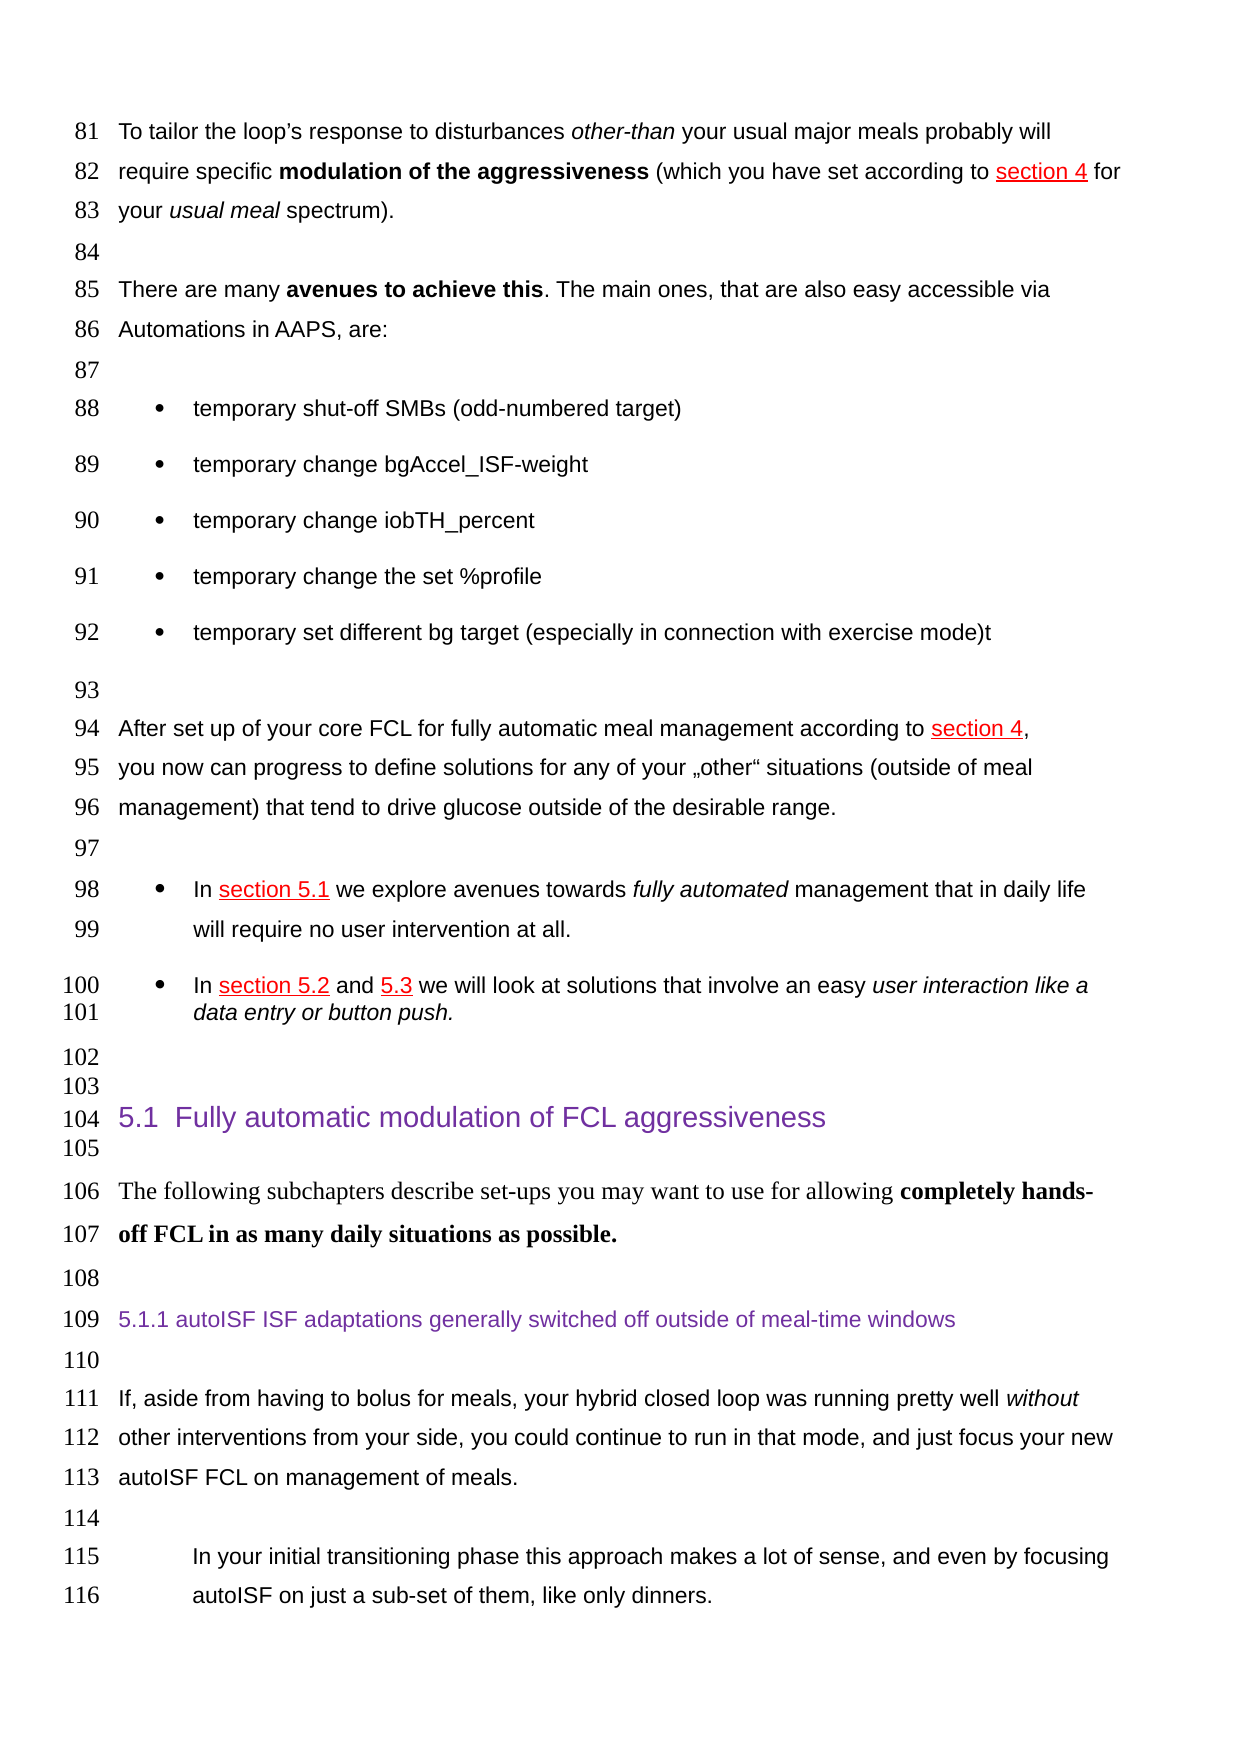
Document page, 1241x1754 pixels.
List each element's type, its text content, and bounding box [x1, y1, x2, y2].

text 5.1 Fully automatic modulation of FCL aggressiveness [118, 1100, 1122, 1133]
text you now can progress to define solutions for any of your „other“ situations (outside of meal management) that tend to drive glucose outside of the desirable range. [118, 754, 1122, 820]
list temporary set different bg target (especially in connection with exercise mode)t [156, 619, 1122, 645]
text 5.1.1 autoISF ISF adaptations generally switched off outside of meal-time windows [118, 1306, 1122, 1332]
text In your initial transitioning phase this approach makes a lot of sense, and even by focusing autoISF on just a sub-set of them, like only dinners. [192, 1543, 1122, 1608]
list In section 5.2 and 5.3 we will look at solutions that involve an easy user interaction like a data entry or button push. [156, 972, 1122, 1026]
list temporary change iobTH_percent [156, 507, 1122, 533]
list temporary change bgAccel_ISF-weight [156, 451, 1122, 477]
list temporary shut-off SMBs (odd-numbered target) [156, 394, 1122, 421]
text There are many avenues to achieve this. The main ones, that are also easy accessible via Automations in AAPS, are: [118, 276, 1122, 342]
text After set up of your core FCL for fully automatic meal management according to section 4, [118, 715, 1122, 741]
text If, aside from having to bolus for meals, your hybrid closed loop was running pretty well without other interventions from your side, you could continue to run in that mode, and just focus your new autoISF FCL on management of meals. [118, 1385, 1122, 1490]
text The following subchapters describe set-ups you may want to use for allowing completely hands-off FCL in as many daily situations as possible. [118, 1176, 1122, 1248]
list In section 5.1 we explore avenues towards fully automated management that in daily life will require no user intervention at all. [156, 876, 1122, 943]
text To tailor the loop’s response to disturbances other-than your usual major meals probably will require specific modulation of the aggressiveness (which you have set according to section 4 for your usual meal spectrum). [118, 118, 1122, 223]
list temporary change the set %profile [156, 563, 1122, 589]
